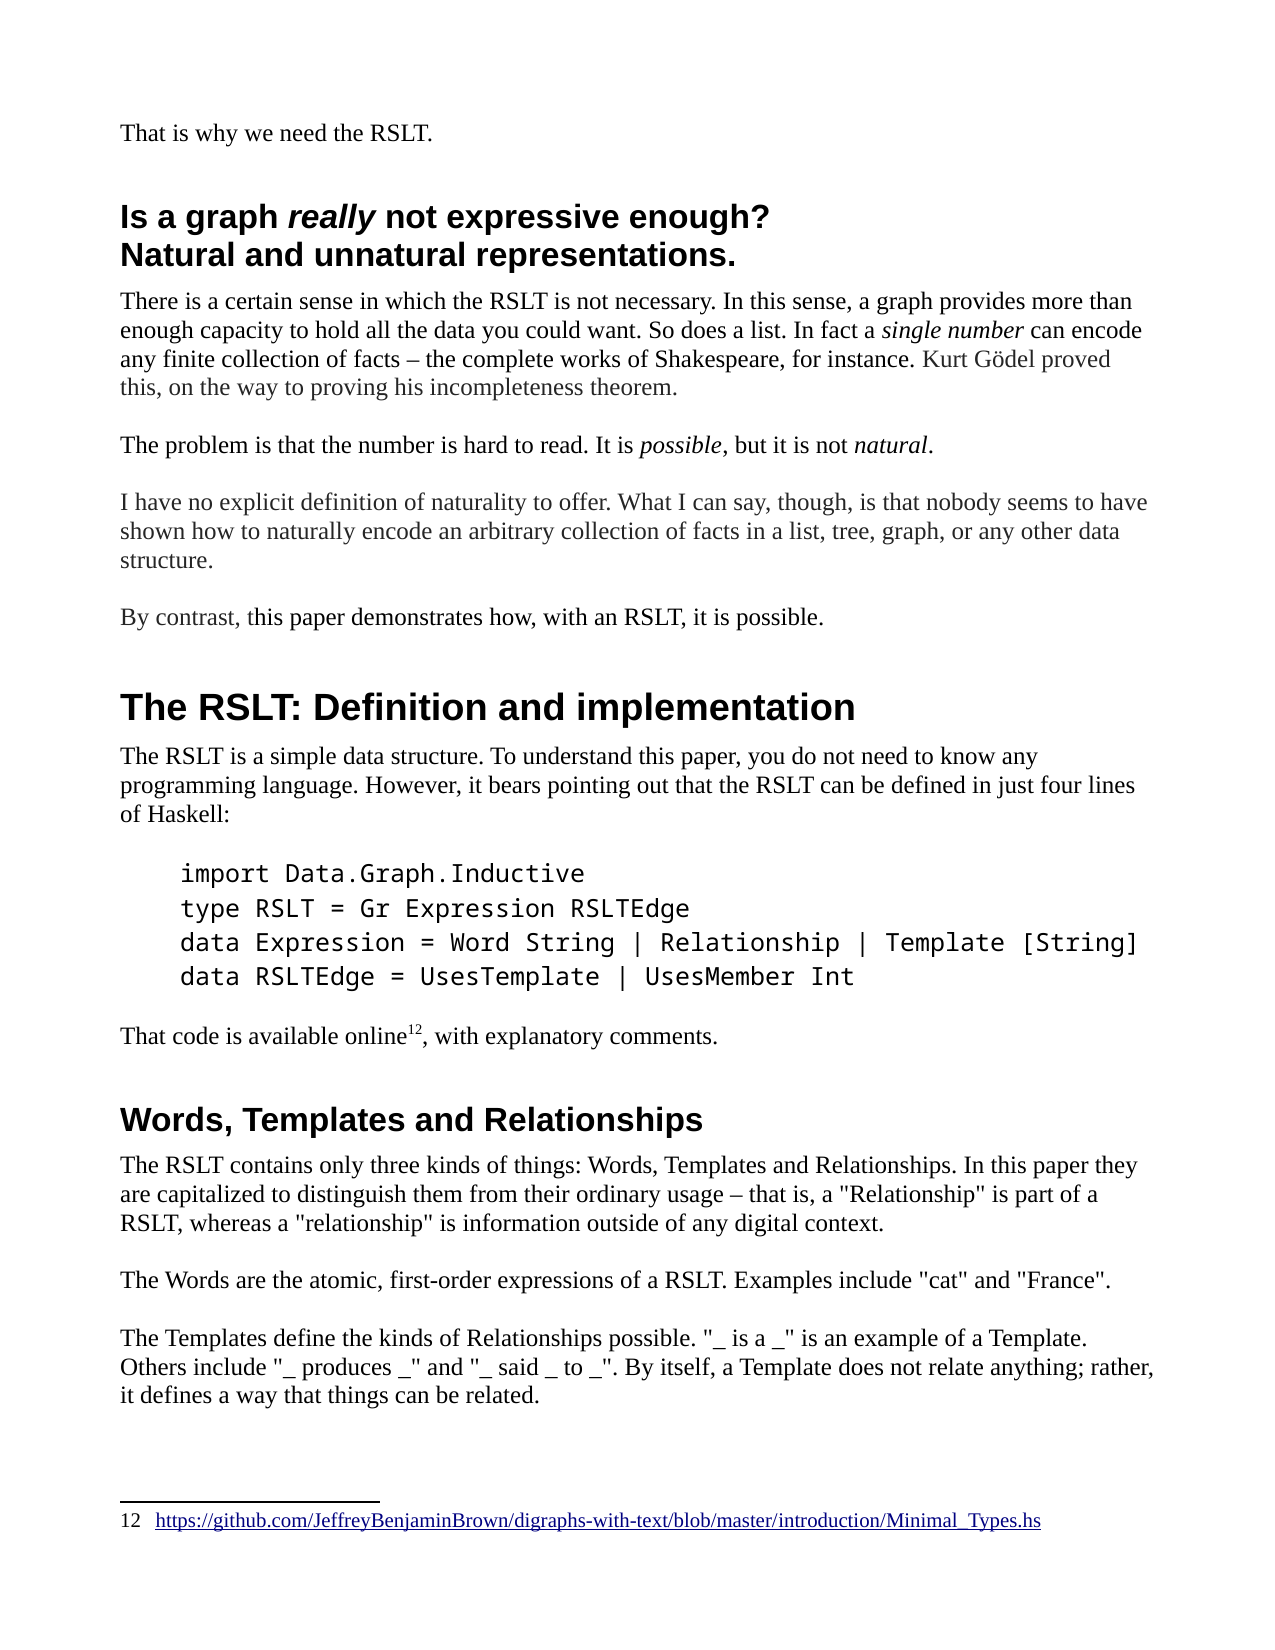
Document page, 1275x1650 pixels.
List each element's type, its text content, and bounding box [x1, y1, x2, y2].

text That is why we need the RSLT. [120, 118, 1155, 147]
text The RSLT contains only three kinds of things: Words, Templates and Relationships. In this paper they are capitalized to distinguish them from their ordinary usage – that is, a "Relationship" is part of a RSLT, whereas a "relationship" is information outside of any digital context. [120, 1151, 1155, 1237]
text The problem is that the number is hard to read. It is possible, but it is not natural. [120, 430, 1155, 459]
text type RSLT = Gr Expression RSLTEdge [120, 890, 1155, 924]
text The RSLT is a simple data structure. To understand this paper, you do not need to know any programming language. However, it bears pointing out that the RSLT can be defined in just four lines of Haskell: [120, 741, 1155, 827]
subtitle Is a graph really not expressive enough? Natural and unnatural representations. [120, 196, 1155, 274]
text By contrast, this paper demonstrates how, with an RSLT, it is possible. [120, 602, 1155, 631]
text https://github.com/JeffreyBenjaminBrown/digraphs-with-text/blob/master/introduction/Minimal_Types.hs [120, 1508, 1155, 1532]
text There is a certain sense in which the RSLT is not necessary. In this sense, a graph provides more than enough capacity to hold all the data you could want. So does a list. In fact a single number can encode any finite collection of facts – the complete works of Shakespeare, for instance. Kurt Gödel proved this, on the way to proving his incompleteness theorem. [120, 286, 1155, 401]
subtitle Words, Templates and Relationships [120, 1099, 1155, 1138]
text data Expression = Word String | Relationship | Template [String] [120, 924, 1155, 958]
text The Templates define the kinds of Relationships possible. "_ is a _" is an example of a Template. Others include "_ produces _" and "_ said _ to _". By itself, a Template does not relate anything; rather, it defines a way that things can be related. [120, 1323, 1155, 1409]
text I have no explicit definition of naturality to offer. What I can say, though, is that nobody seems to have shown how to naturally encode an arbitrary collection of facts in a list, tree, graph, or any other data structure. [120, 487, 1155, 574]
text The Words are the atomic, first-order expressions of a RSLT. Examples include "cat" and "France". [120, 1266, 1155, 1294]
text import Data.Graph.Inductive [120, 856, 1155, 890]
text data RSLTEdge = UsesTemplate | UsesMember Int [120, 958, 1155, 992]
text That code is available online, with explanatory comments. [120, 1021, 1155, 1050]
subtitle The RSLT: Definition and implementation [120, 685, 1155, 729]
